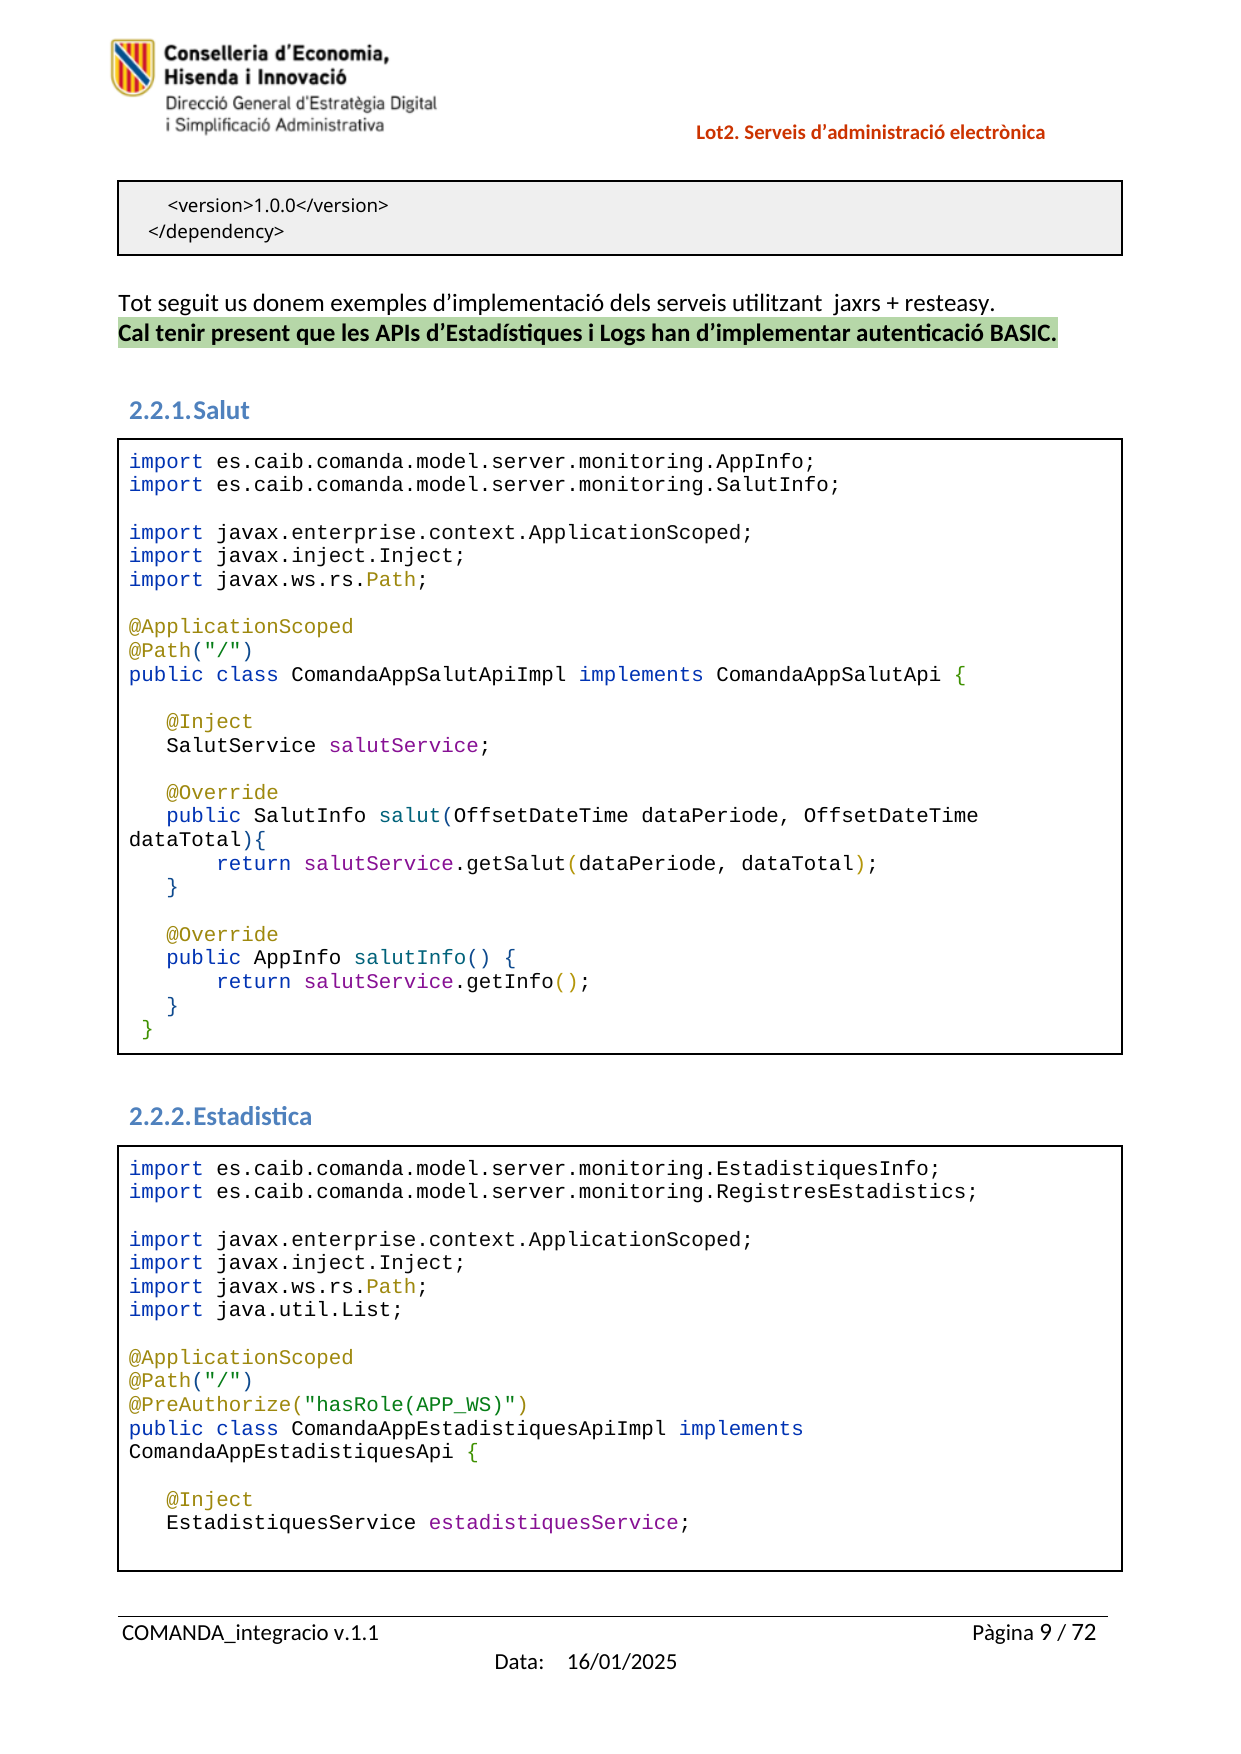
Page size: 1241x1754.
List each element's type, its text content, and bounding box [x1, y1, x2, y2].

table_header <version>1.0.0</version> </dependency> [119, 182, 1121, 254]
text Tot seguit us donem exemples d’implementació dels serveis utilitzant jaxrs + resteasy. [118, 287, 1122, 317]
table_header import es.caib.comanda.model.server.monitoring.EstadistiquesInfo; import es.caib.comanda.model.server.monitoring.RegistresEstadistics; import javax.enterprise.context.ApplicationScoped; import javax.inject.Inject; import javax.ws.rs.Path; import java.util.List; @ApplicationScoped @Path("/") @PreAuthorize("hasRole(APP_WS)") public class ComandaAppEstadistiquesApiImpl implements ComandaAppEstadistiquesApi { @Inject EstadistiquesService estadistiquesService; [119, 1147, 1121, 1570]
picture [100, 26, 467, 156]
subtitle Estadistica [192, 1099, 1122, 1133]
table_header import es.caib.comanda.model.server.monitoring.AppInfo; import es.caib.comanda.model.server.monitoring.SalutInfo; import javax.enterprise.context.ApplicationScoped; import javax.inject.Inject; import javax.ws.rs.Path; @ApplicationScoped @Path("/") public class ComandaAppSalutApiImpl implements ComandaAppSalutApi { @Inject SalutService salutService; @Override public SalutInfo salut(OffsetDateTime dataPeriode, OffsetDateTime dataTotal){ return salutService.getSalut(dataPeriode, dataTotal); } @Override public AppInfo salutInfo() { return salutService.getInfo(); } } [119, 440, 1121, 1052]
subtitle Salut [192, 393, 1122, 426]
text Cal tenir present que les APIs d’Estadístiques i Logs han d’implementar autenticació BASIC. [118, 317, 1122, 348]
